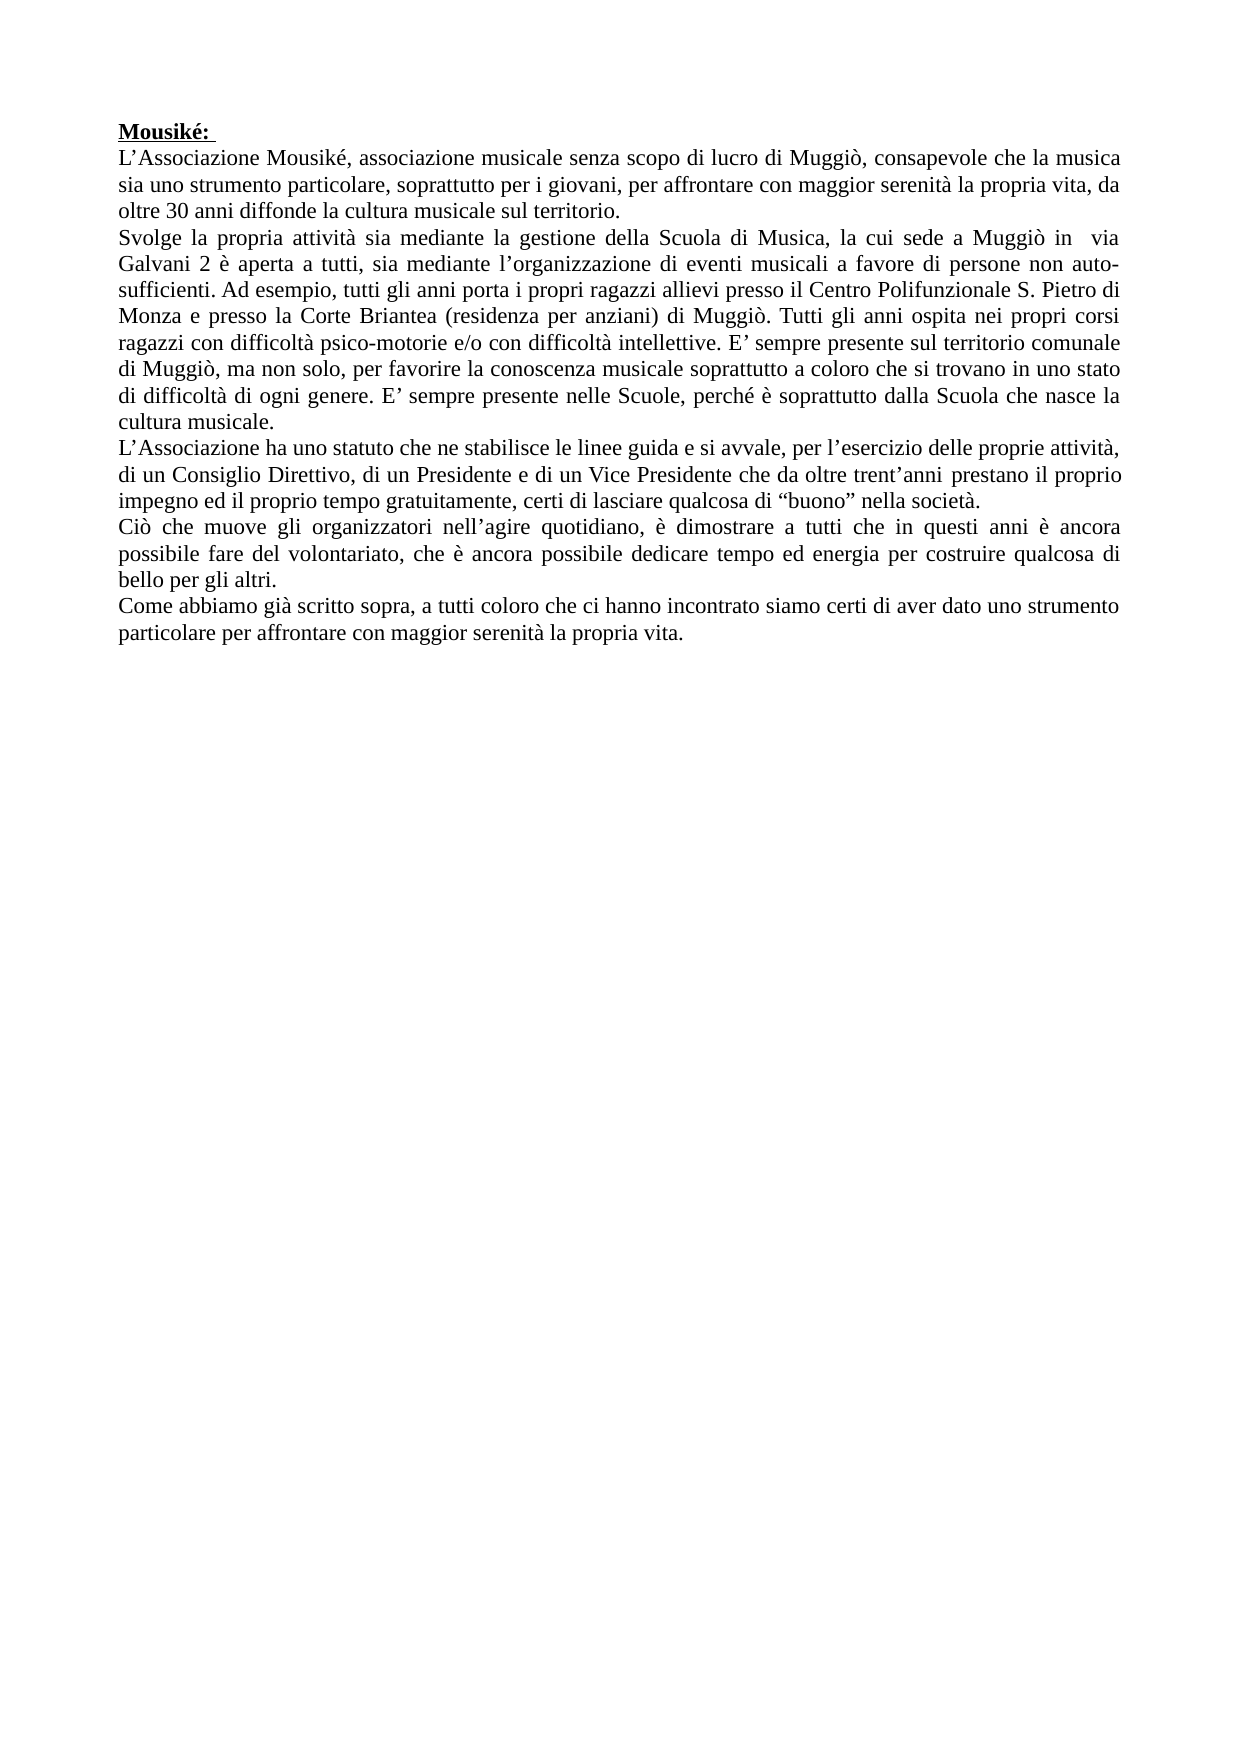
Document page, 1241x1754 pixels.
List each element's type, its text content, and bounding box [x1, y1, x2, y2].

text Ciò che muove gli organizzatori nell’agire quotidiano, è dimostrare a tutti che in questi anni è ancora possibile fare del volontariato, che è ancora possibile dedicare tempo ed energia per costruire qualcosa di bello per gli altri. [118, 513, 1122, 592]
text Svolge la propria attività sia mediante la gestione della Scuola di Musica, la cui sede a Muggiò in via Galvani 2 è aperta a tutti, sia mediante l’organizzazione di eventi musicali a favore di persone non auto-sufficienti. Ad esempio, tutti gli anni porta i propri ragazzi allievi presso il Centro Polifunzionale S. Pietro di Monza e presso la Corte Briantea (residenza per anziani) di Muggiò. Tutti gli anni ospita nei propri corsi ragazzi con difficoltà psico-motorie e/o con difficoltà intellettive. E’ sempre presente sul territorio comunale di Muggiò, ma non solo, per favorire la conoscenza musicale soprattutto a coloro che si trovano in uno stato di difficoltà di ogni genere. E’ sempre presente nelle Scuole, perché è soprattutto dalla Scuola che nasce la cultura musicale. [118, 223, 1122, 434]
text Come abbiamo già scritto sopra, a tutti coloro che ci hanno incontrato siamo certi di aver dato uno strumento particolare per affrontare con maggior serenità la propria vita. [118, 592, 1122, 645]
text L’Associazione Mousiké, associazione musicale senza scopo di lucro di Muggiò, consapevole che la musica sia uno strumento particolare, soprattutto per i giovani, per affrontare con maggior serenità la propria vita, da oltre 30 anni diffonde la cultura musicale sul territorio. [118, 144, 1122, 223]
text Mousiké: [118, 118, 1122, 144]
text L’Associazione ha uno statuto che ne stabilisce le linee guida e si avvale, per l’esercizio delle proprie attività, di un Consiglio Direttivo, di un Presidente e di un Vice Presidente che da oltre trent’anni prestano il proprio impegno ed il proprio tempo gratuitamente, certi di lasciare qualcosa di “buono” nella società. [118, 434, 1122, 513]
